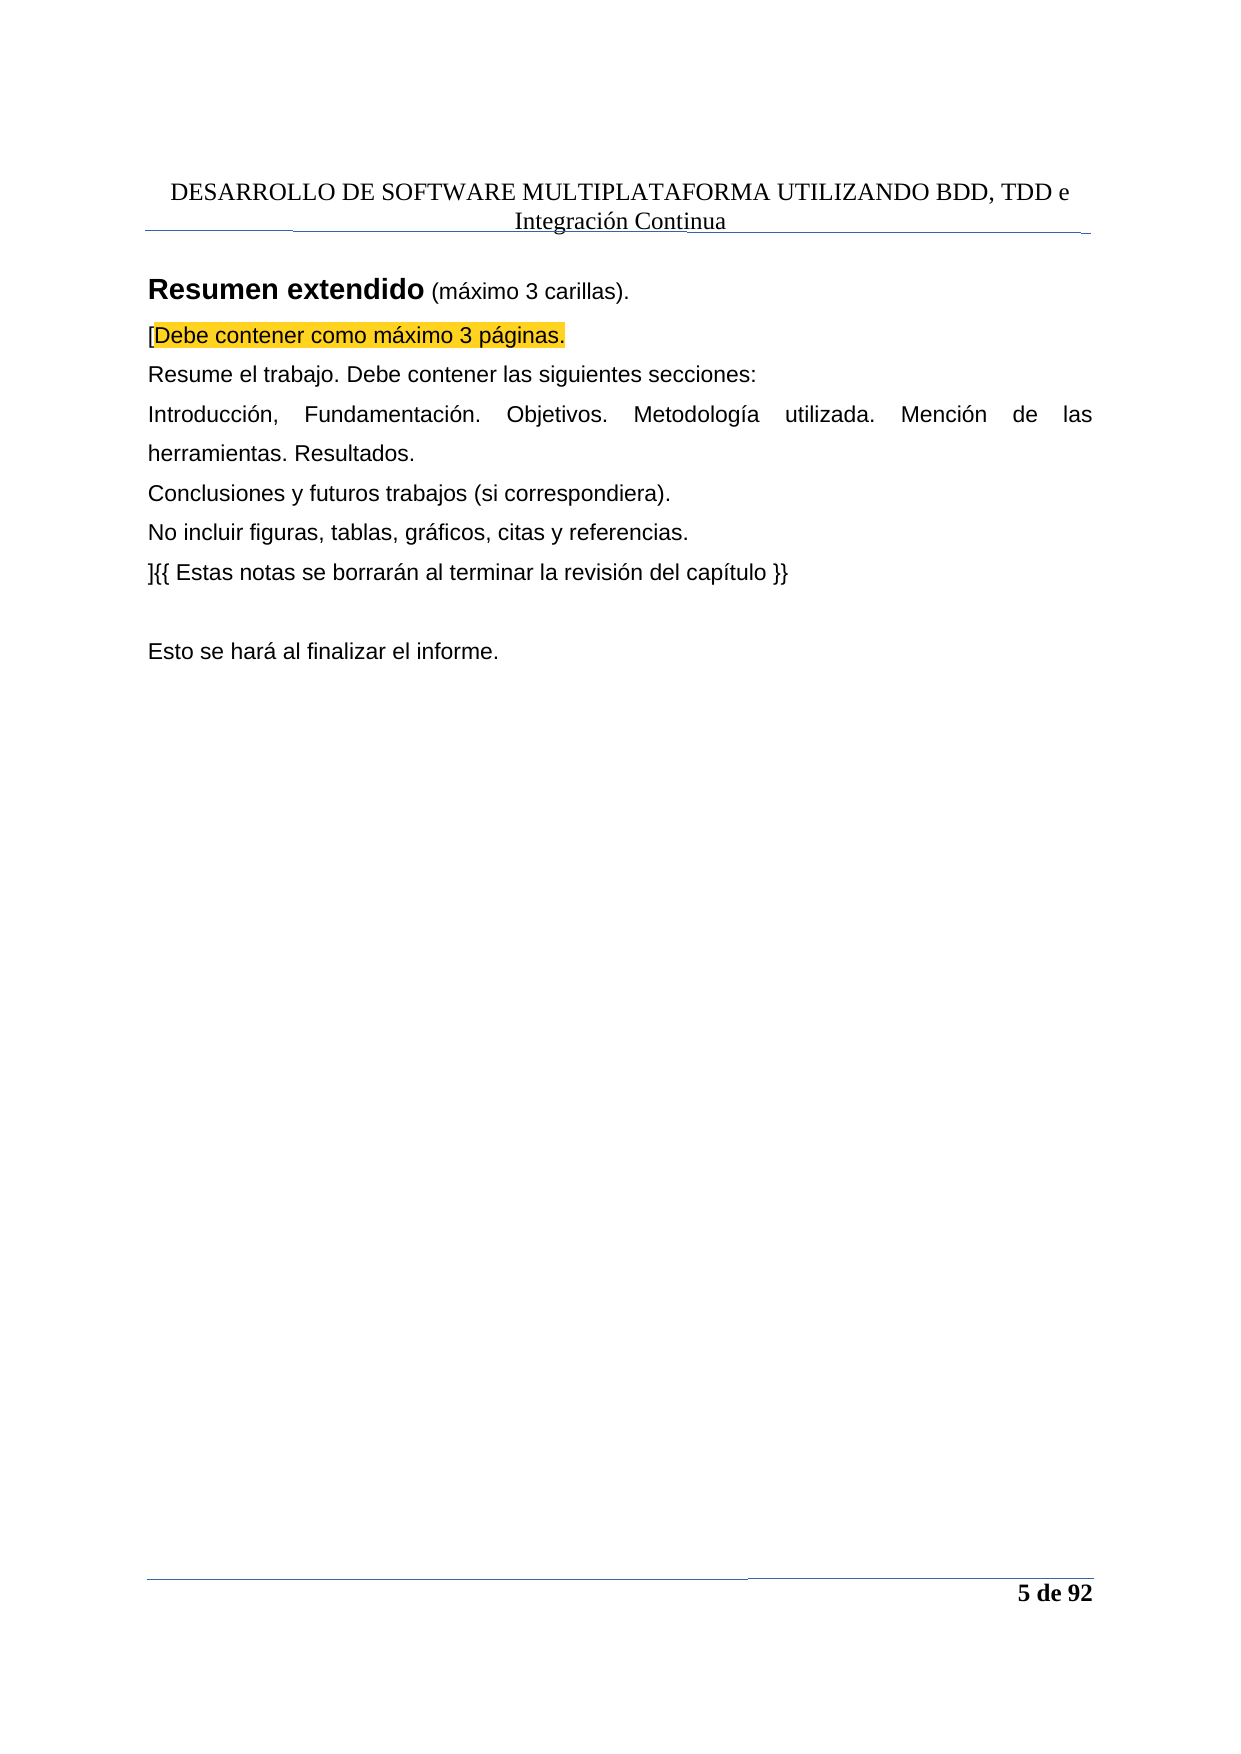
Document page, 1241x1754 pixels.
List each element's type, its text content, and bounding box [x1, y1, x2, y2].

text Conclusiones y futuros trabajos (si correspondiera). [148, 480, 1093, 506]
text Resumen extendido (máximo 3 carillas). [148, 272, 1093, 305]
text [Debe contener como máximo 3 páginas. [148, 322, 1093, 348]
text Introducción, Fundamentación. Objetivos. Metodología utilizada. Mención de las herramientas. Resultados. [148, 401, 1093, 467]
text ]{{ Estas notas se borrarán al terminar la revisión del capítulo }} [148, 559, 1093, 585]
text No incluir figuras, tablas, gráficos, citas y referencias. [148, 519, 1093, 546]
text Resume el trabajo. Debe contener las siguientes secciones: [148, 361, 1093, 388]
text Esto se hará al finalizar el informe. [148, 638, 1093, 664]
